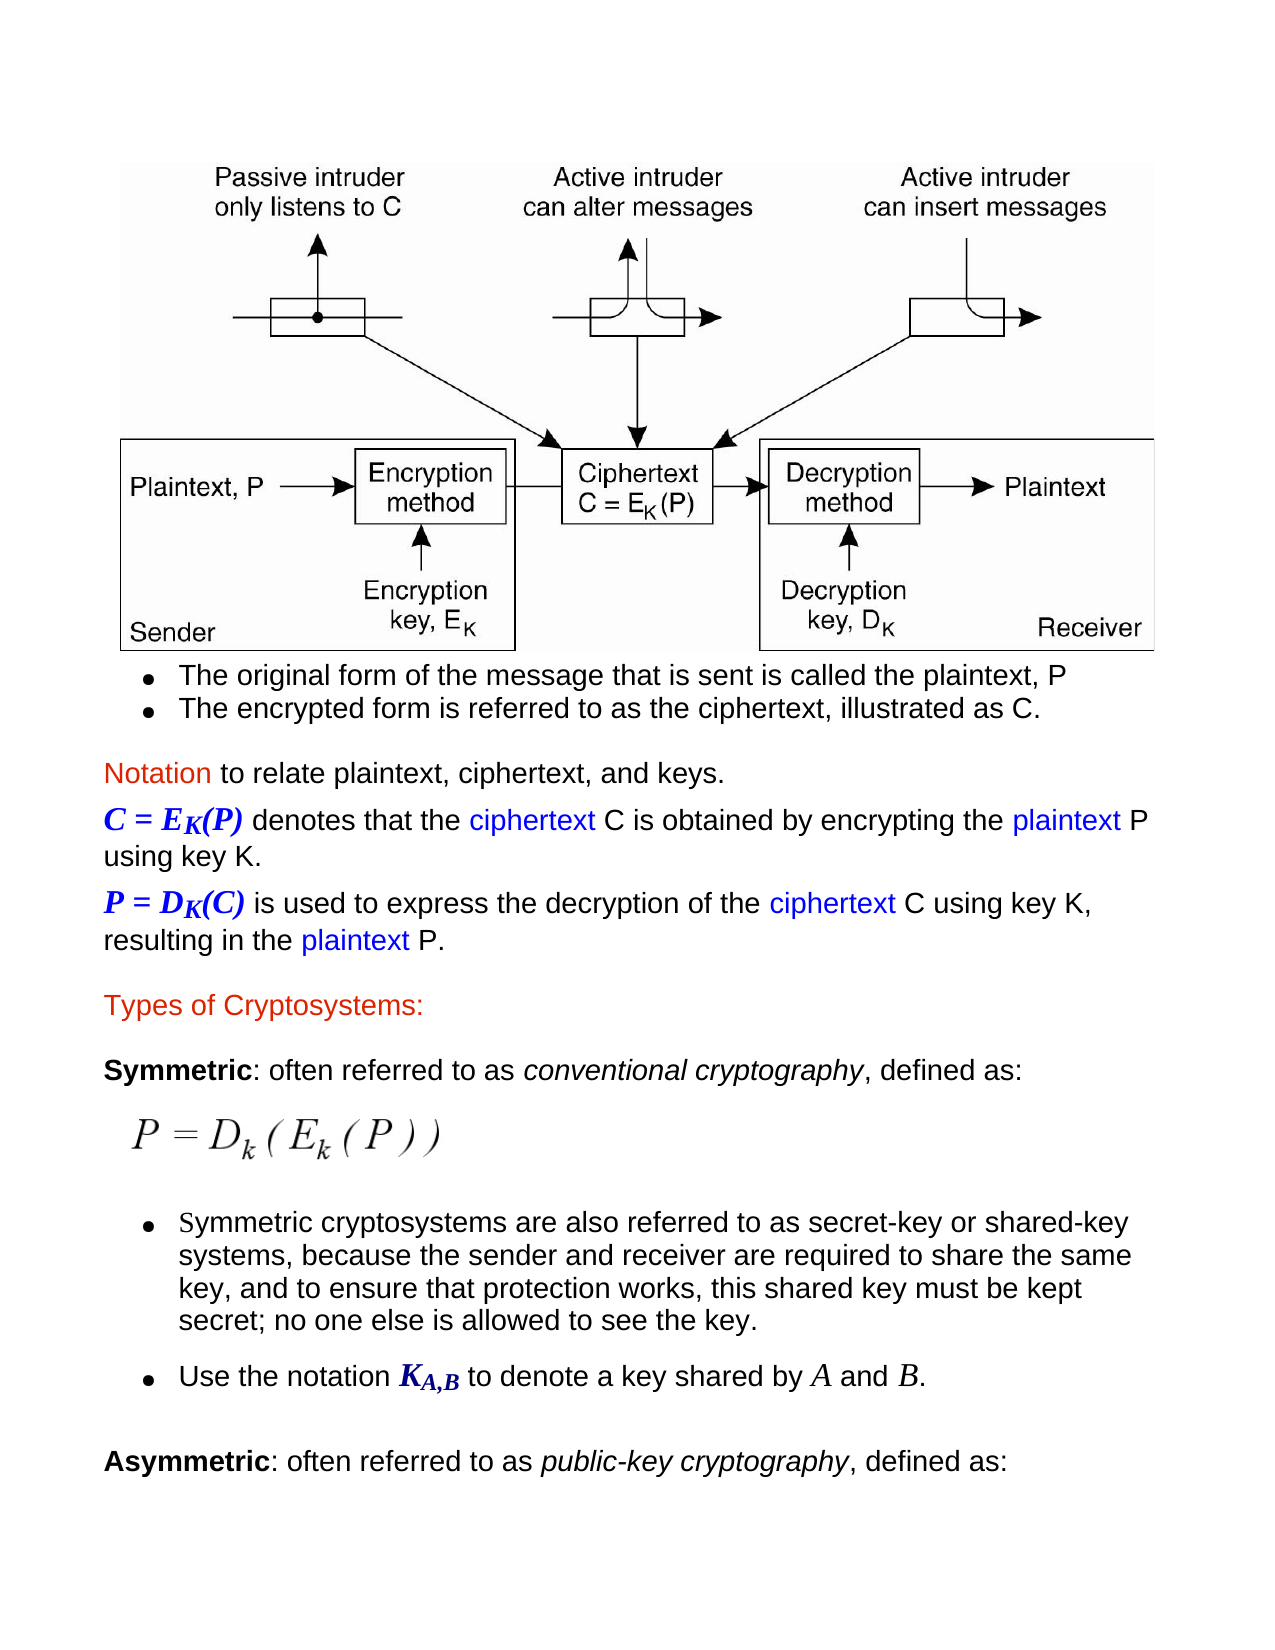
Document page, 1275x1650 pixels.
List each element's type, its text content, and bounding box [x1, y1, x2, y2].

text Notation to relate plaintext, ciphertext, and keys. [103, 757, 1172, 790]
list The encrypted form is referred to as the ciphertext, illustrated as C. [141, 692, 1172, 724]
text C = EK(P) denotes that the ciphertext C is obtained by encrypting the plaintext P using key K. [103, 790, 1172, 873]
list Symmetric cryptosystems are also referred to as secret-key or shared-key systems, because the sender and receiver are required to share the same key, and to ensure that protection works, this shared key must be kept secret; no one else is allowed to see the key. [141, 1206, 1172, 1337]
text Symmetric: often referred to as conventional cryptography, defined as: [103, 1054, 1172, 1087]
text P = DK(C) is used to express the decryption of the ciphertext C using key K, resulting in the plaintext P. [103, 873, 1172, 956]
list Use the notation KA,B to denote a key shared by A and B. [141, 1349, 1172, 1396]
text Types of Cryptosystems: [103, 989, 1172, 1022]
list The original form of the message that is sent is called the plaintext, P [141, 659, 1172, 692]
picture [120, 162, 1155, 651]
picture [112, 1096, 465, 1175]
text Asymmetric: often referred to as public-key cryptography, defined as: [103, 1445, 1172, 1478]
